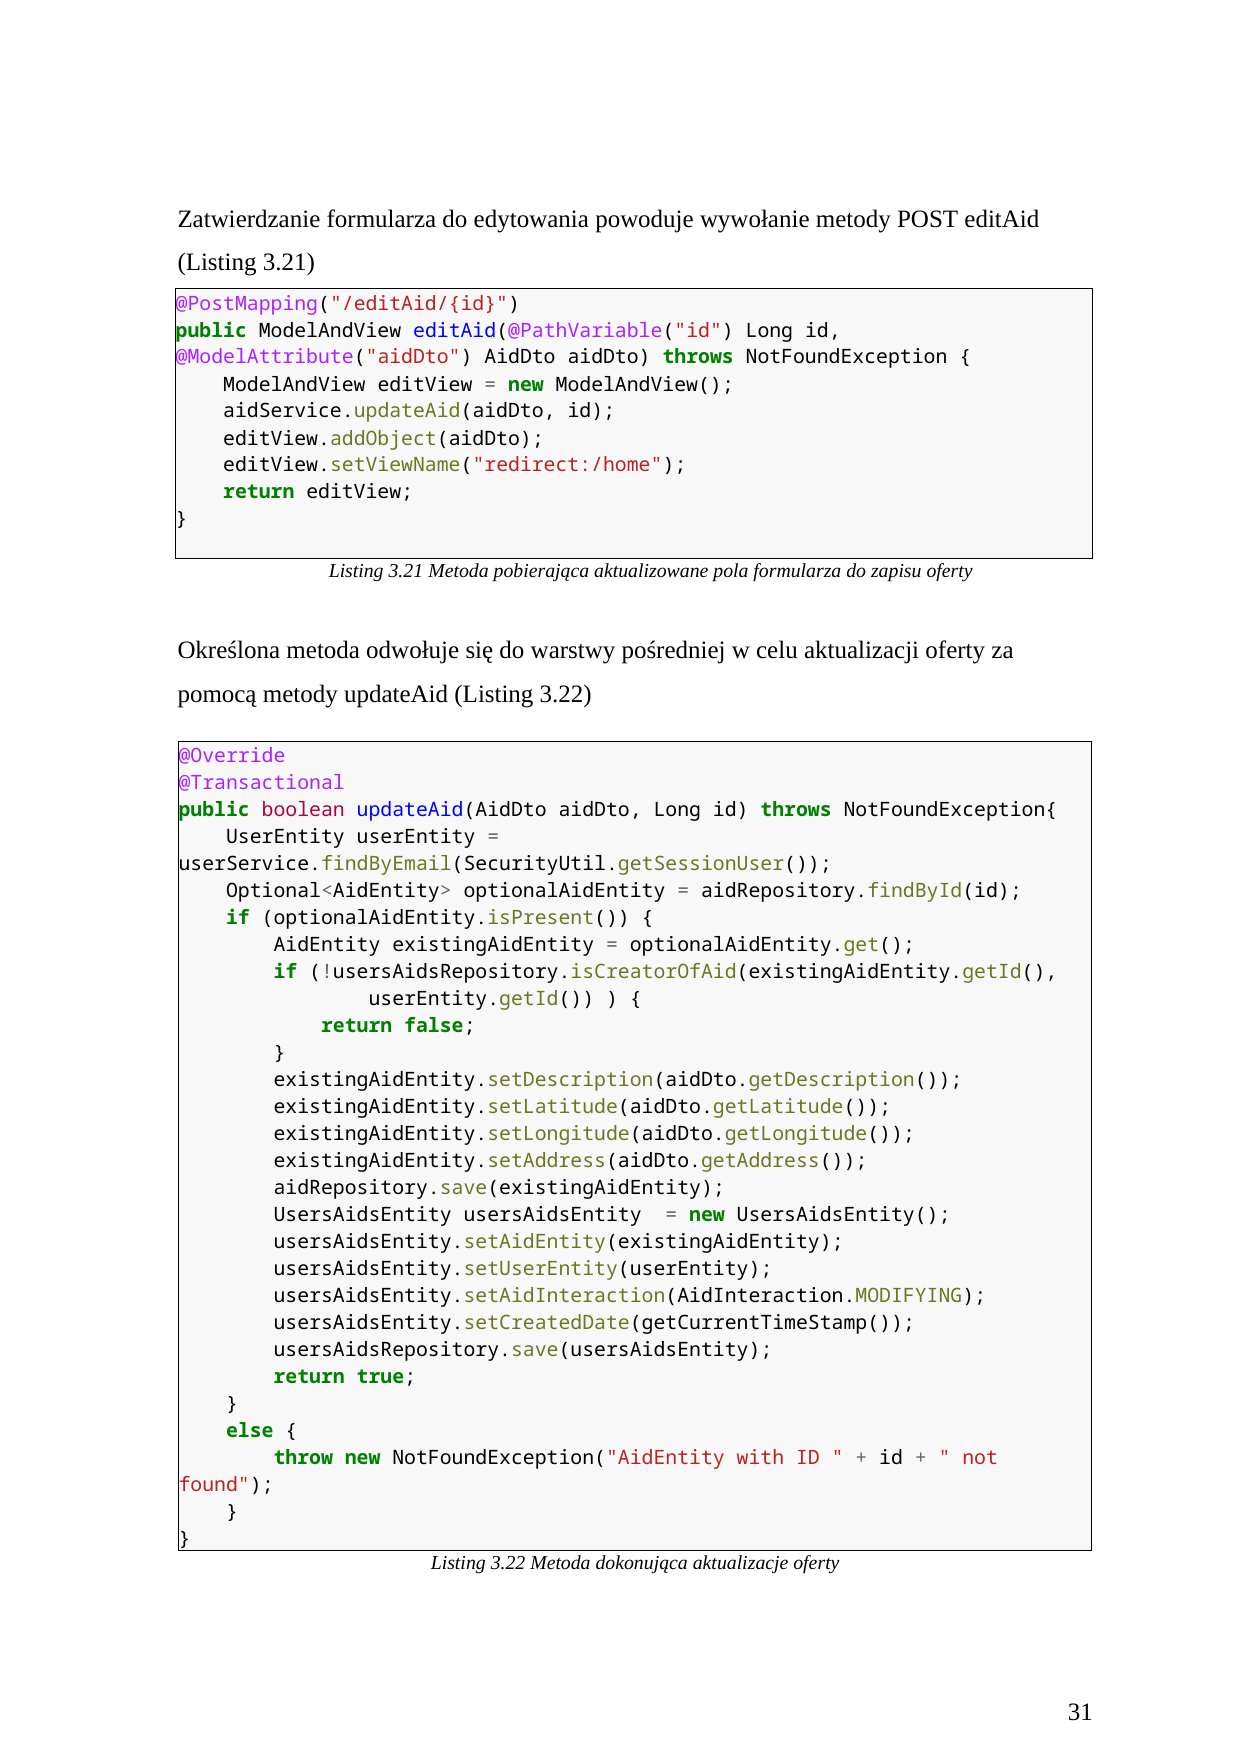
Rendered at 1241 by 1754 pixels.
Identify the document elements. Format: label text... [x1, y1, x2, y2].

text Zatwierdzanie formularza do edytowania powoduje wywołanie metody POST editAid (Listing 3.21) [177, 204, 1092, 276]
text Określona metoda odwołuje się do warstwy pośredniej w celu aktualizacji oferty za pomocą metody updateAid (Listing 3.22) [177, 636, 1092, 707]
text Listing 3.21 Metoda pobierająca aktualizowane pola formularza do zapisu oferty [179, 559, 1093, 582]
text Listing 3.22 Metoda dokonująca aktualizacje oferty [178, 1551, 1092, 1574]
